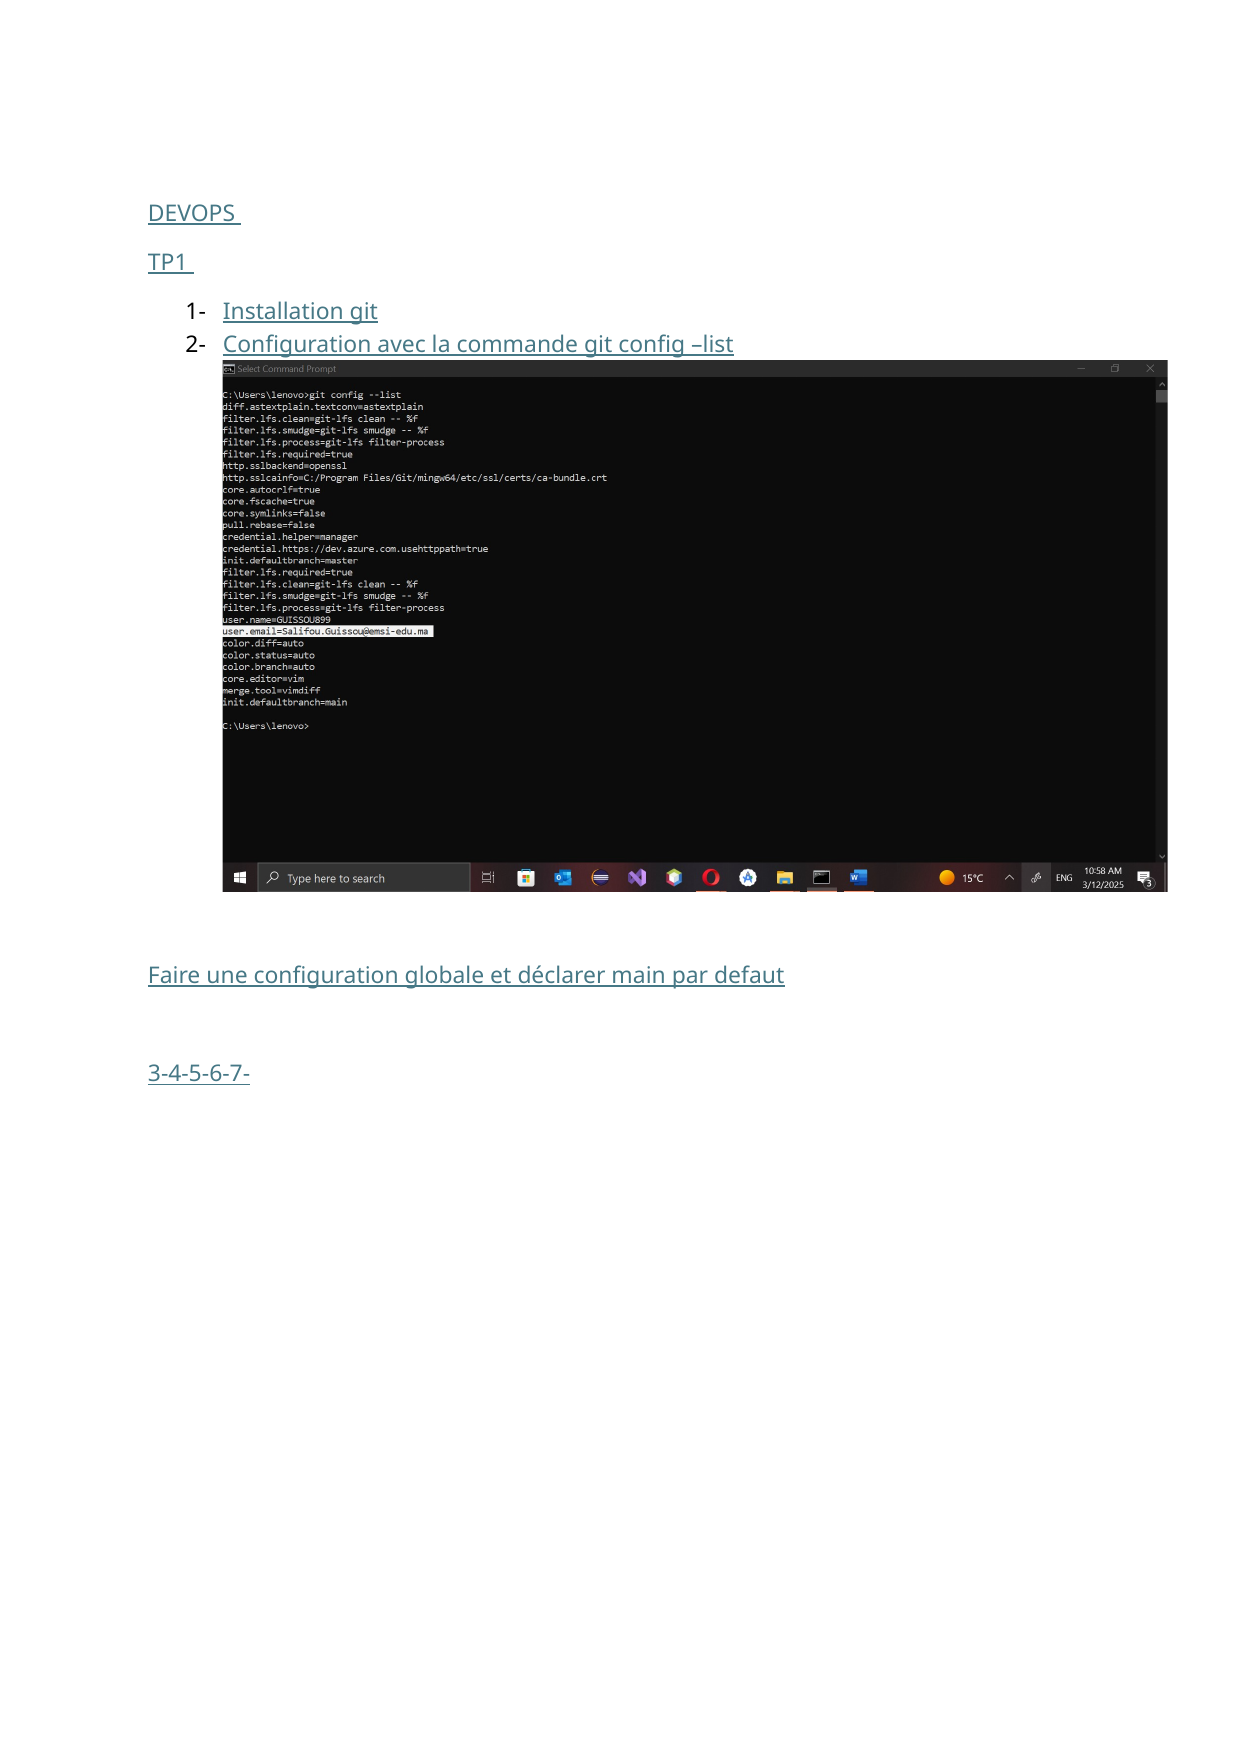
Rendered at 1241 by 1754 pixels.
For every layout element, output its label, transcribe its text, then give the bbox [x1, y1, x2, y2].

text Faire une configuration globale et déclarer main par defaut [148, 959, 1093, 990]
text 3-4-5-6-7- [148, 1057, 1093, 1088]
text DEVOPS [148, 197, 1093, 228]
list Configuration avec la commande git config –list [185, 328, 1093, 892]
list Installation git [185, 295, 1093, 326]
text TP1 [148, 246, 1093, 277]
